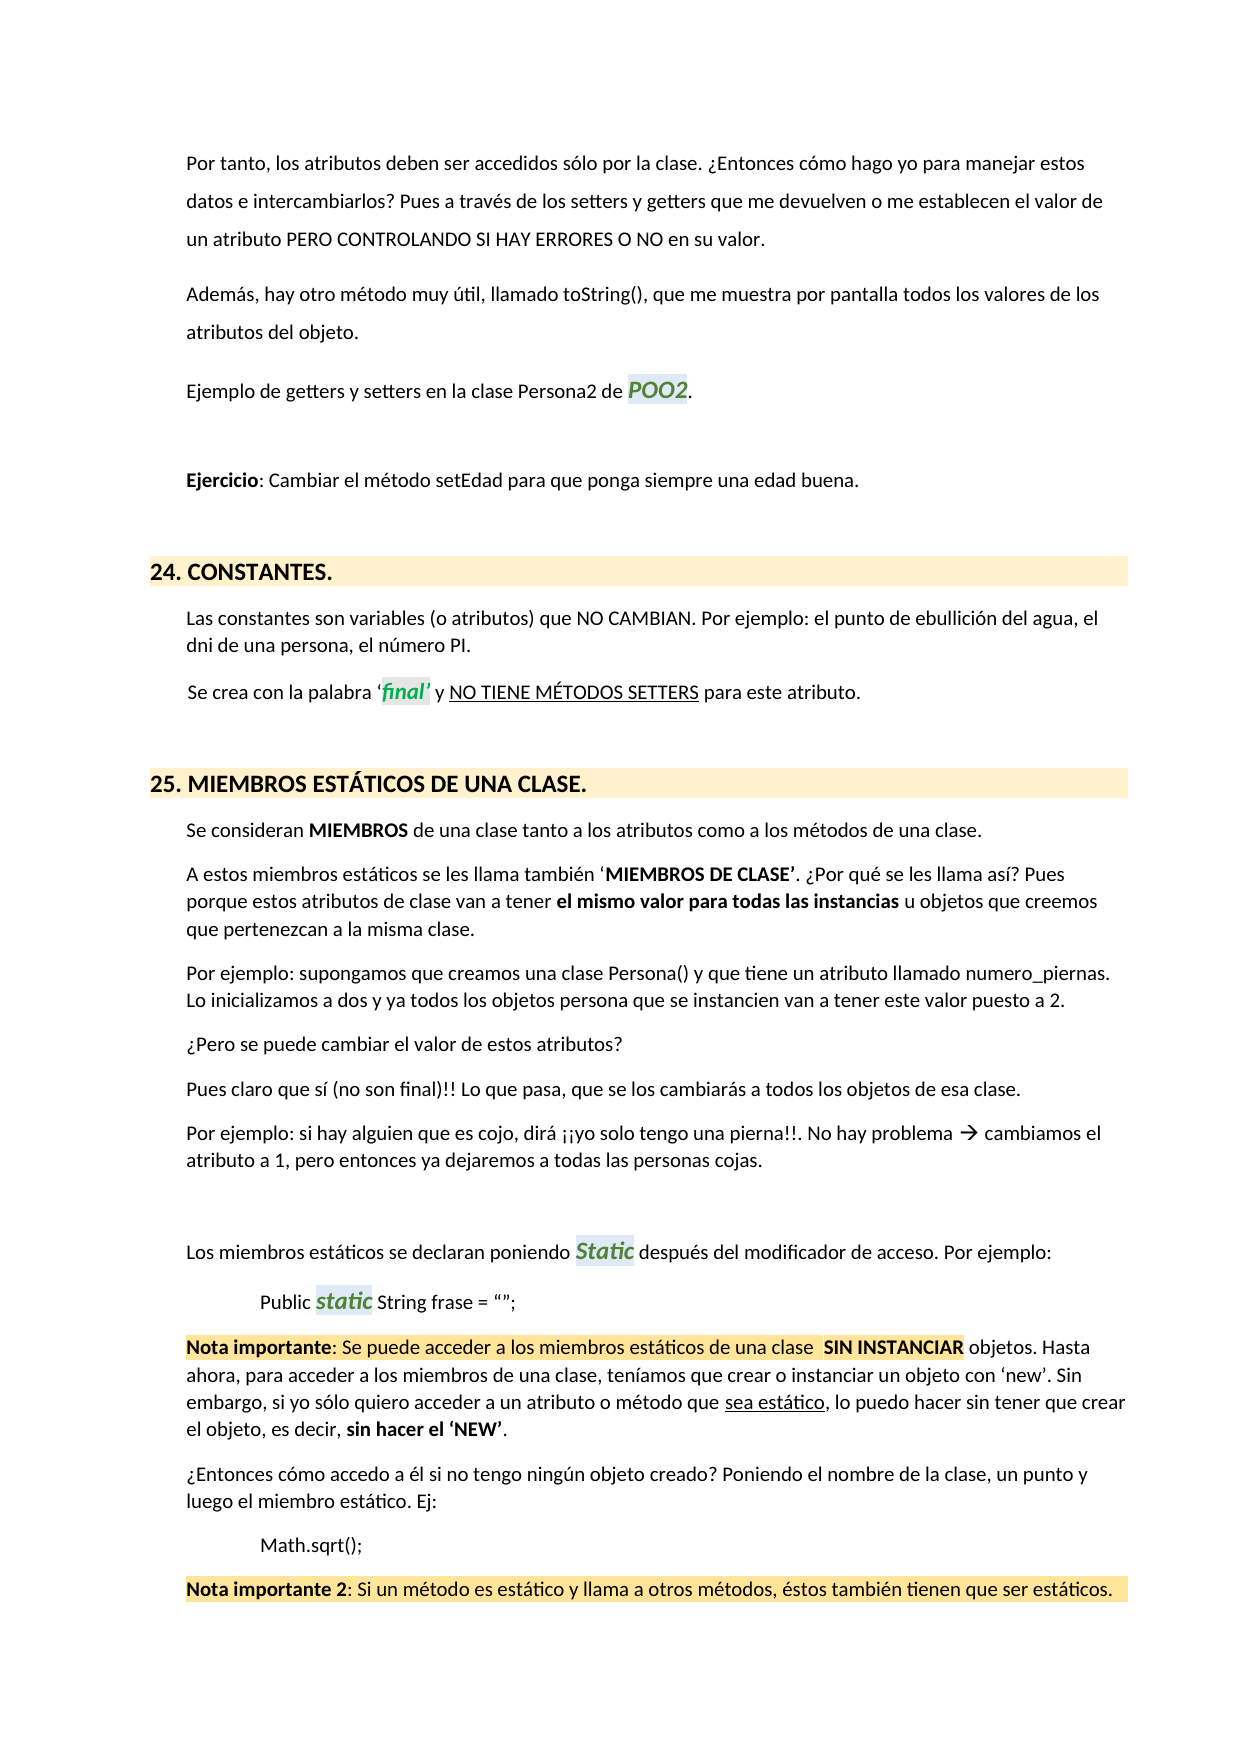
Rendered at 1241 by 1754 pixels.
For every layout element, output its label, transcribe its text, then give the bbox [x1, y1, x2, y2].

text Math.sqrt(); [186, 1532, 1128, 1558]
text Los miembros estáticos se declaran poniendo Static después del modificador de acceso. Por ejemplo: [186, 1235, 1128, 1266]
text Se crea con la palabra ‘final’ y NO TIENE MÉTODOS SETTERS para este atributo. [187, 677, 1128, 705]
text Por ejemplo: supongamos que creamos una clase Persona() y que tiene un atributo llamado numero_piernas. Lo inicializamos a dos y ya todos los objetos persona que se instancien van a tener este valor puesto a 2. [186, 960, 1128, 1013]
text Además, hay otro método muy útil, llamado toString(), que me muestra por pantalla todos los valores de los atributos del objeto. [186, 281, 1128, 344]
text ¿Entonces cómo accedo a él si no tengo ningún objeto creado? Poniendo el nombre de la clase, un punto y luego el miembro estático. Ej: [186, 1461, 1128, 1513]
text Public static String frase = “”; [186, 1285, 1128, 1315]
list MIEMBROS ESTÁTICOS DE UNA CLASE. [150, 768, 1128, 798]
text Por tanto, los atributos deben ser accedidos sólo por la clase. ¿Entonces cómo hago yo para manejar estos datos e intercambiarlos? Pues a través de los setters y getters que me devuelven o me establecen el valor de un atributo PERO CONTROLANDO SI HAY ERRORES O NO en su valor. [186, 150, 1128, 252]
text Las constantes son variables (o atributos) que NO CAMBIAN. Por ejemplo: el punto de ebullición del agua, el dni de una persona, el número PI. [186, 605, 1128, 658]
text Nota importante 2: Si un método es estático y llama a otros métodos, éstos también tienen que ser estáticos. [186, 1576, 1128, 1602]
text ¿Pero se puede cambiar el valor de estos atributos? [186, 1032, 1128, 1057]
text Ejemplo de getters y setters en la clase Persona2 de POO2. [186, 374, 1128, 404]
text A estos miembros estáticos se les llama también ‘MIEMBROS DE CLASE’. ¿Por qué se les llama así? Pues porque estos atributos de clase van a tener el mismo valor para todas las instancias u objetos que creemos que pertenezcan a la misma clase. [186, 861, 1128, 942]
text Pues claro que sí (no son final)!! Lo que pasa, que se los cambiarás a todos los objetos de esa clase. [186, 1076, 1128, 1101]
list CONSTANTES. [150, 556, 1128, 586]
text Se consideran MIEMBROS de una clase tanto a los atributos como a los métodos de una clase. [186, 817, 1128, 843]
text Nota importante: Se puede acceder a los miembros estáticos de una clase SIN INSTANCIAR objetos. Hasta ahora, para acceder a los miembros de una clase, teníamos que crear o instanciar un objeto con ‘new’. Sin embargo, si yo sólo quiero acceder a un atributo o método que sea estático, lo puedo hacer sin tener que crear el objeto, es decir, sin hacer el ‘NEW’. [186, 1334, 1128, 1442]
text Por ejemplo: si hay alguien que es cojo, dirá ¡¡yo solo tengo una pierna!!. No hay problema  cambiamos el atributo a 1, pero entonces ya dejaremos a todas las personas cojas. [186, 1120, 1128, 1173]
text Ejercicio: Cambiar el método setEdad para que ponga siempre una edad buena. [186, 468, 1128, 493]
